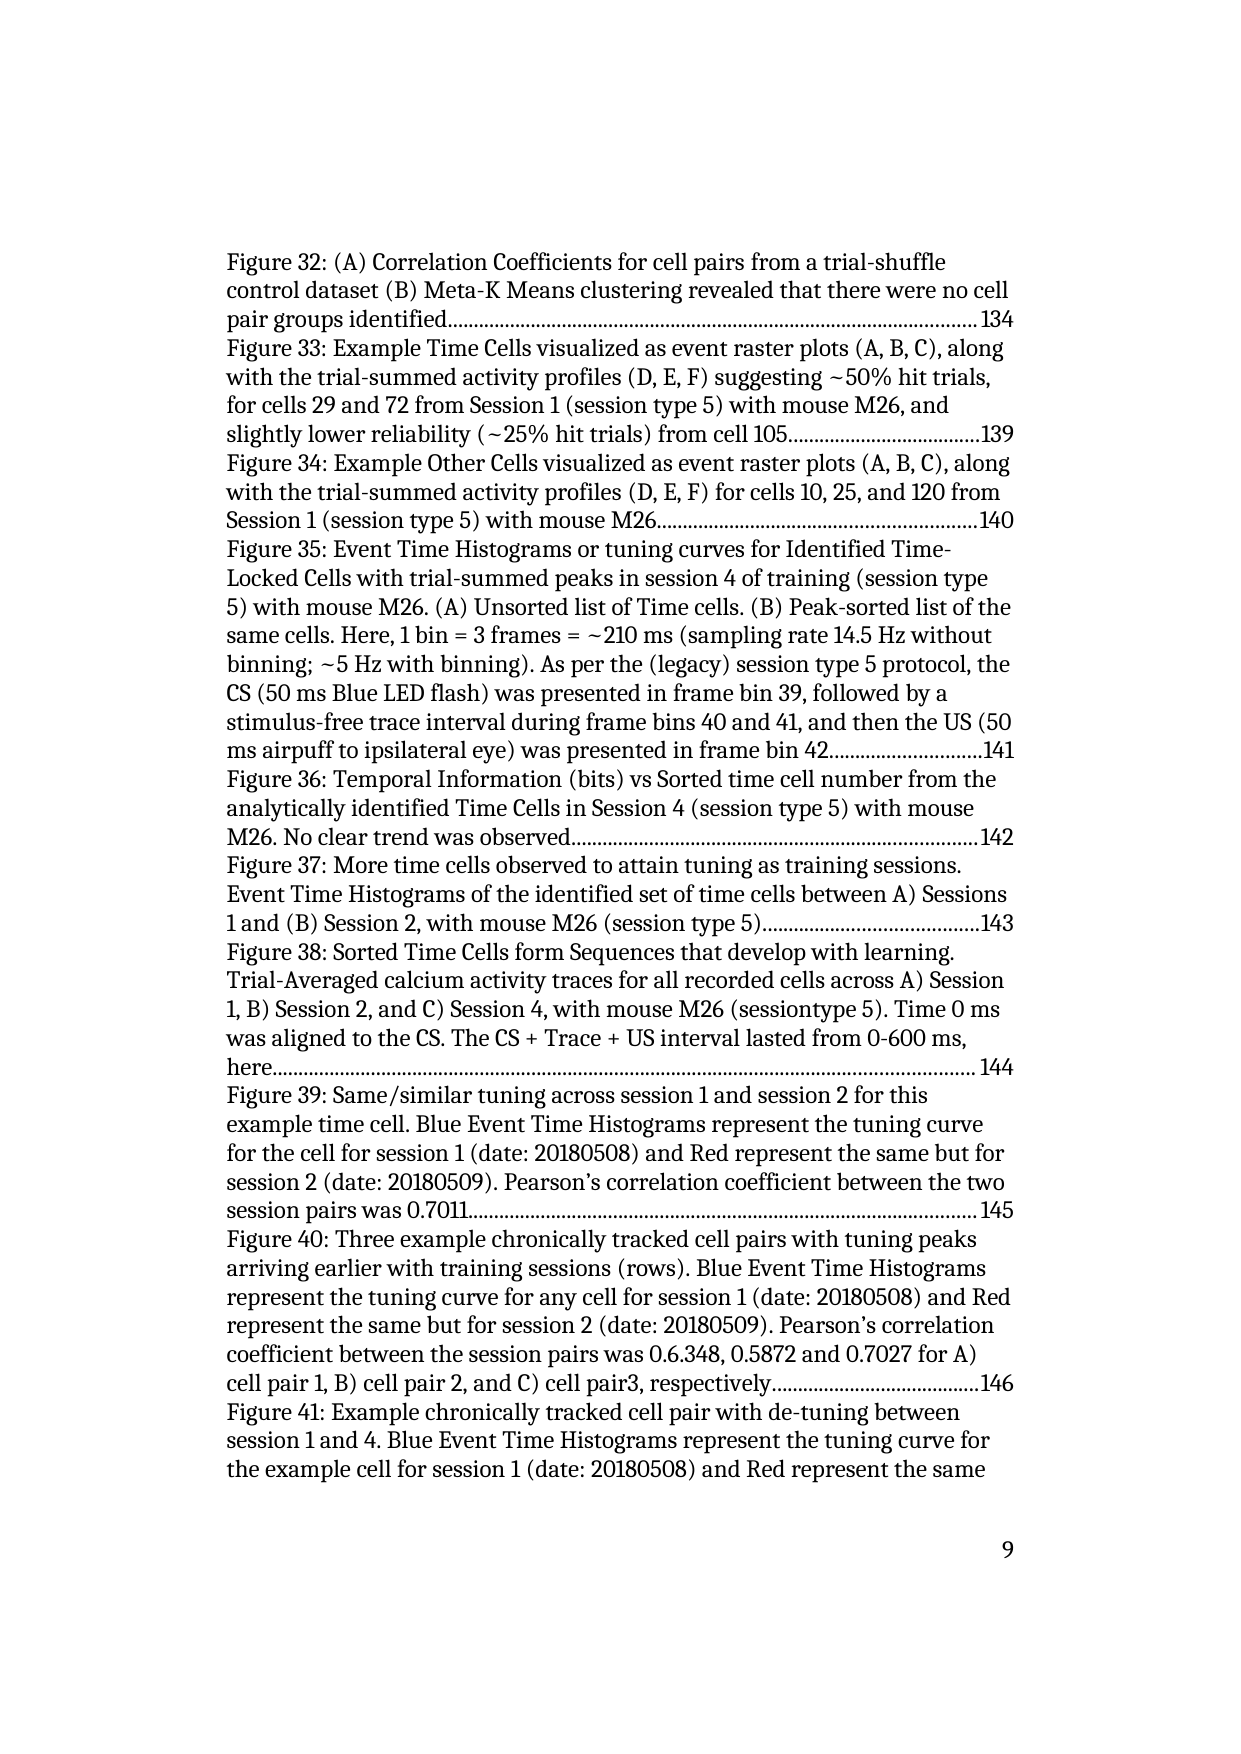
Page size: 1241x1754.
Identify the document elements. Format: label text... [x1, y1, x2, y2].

text Figure 37: More time cells observed to attain tuning as training sessions. Event Time Histograms of the identified set of time cells between A) Sessions 1 and (B) Session 2, with mouse M26 (session type 5). 143 [226, 851, 1014, 938]
text Figure 38: Sorted Time Cells form Sequences that develop with learning. Trial-Averaged calcium activity traces for all recorded cells across A) Session 1, B) Session 2, and C) Session 4, with mouse M26 (sessiontype 5). Time 0 ms was aligned to the CS. The CS + Trace + US interval lasted from 0-600 ms, here. 144 [226, 938, 1014, 1081]
text Figure 39: Same/similar tuning across session 1 and session 2 for this example time cell. Blue Event Time Histograms represent the tuning curve for the cell for session 1 (date: 20180508) and Red represent the same but for session 2 (date: 20180509). Pearson’s correlation coefficient between the two session pairs was 0.7011. 145 [226, 1081, 1014, 1225]
text Figure 34: Example Other Cells visualized as event raster plots (A, B, C), along with the trial-summed activity profiles (D, E, F) for cells 10, 25, and 120 from Session 1 (session type 5) with mouse M26. 140 [226, 449, 1014, 535]
text Figure 41: Example chronically tracked cell pair with de-tuning between session 1 and 4. Blue Event Time Histograms represent the tuning curve for the example cell for session 1 (date: 20180508) and Red represent the same but for session 4 (date: 20180514). Pearson’s correlation coefficient between the two curves was -0.0606. 147 [226, 1398, 1014, 1484]
text Figure 33: Example Time Cells visualized as event raster plots (A, B, C), along with the trial-summed activity profiles (D, E, F) suggesting ~50% hit trials, for cells 29 and 72 from Session 1 (session type 5) with mouse M26, and slightly lower reliability (~25% hit trials) from cell 105. 139 [226, 334, 1014, 449]
text Figure 36: Temporal Information (bits) vs Sorted time cell number from the analytically identified Time Cells in Session 4 (session type 5) with mouse M26. No clear trend was observed. 142 [226, 765, 1014, 851]
text Figure 40: Three example chronically tracked cell pairs with tuning peaks arriving earlier with training sessions (rows). Blue Event Time Histograms represent the tuning curve for any cell for session 1 (date: 20180508) and Red represent the same but for session 2 (date: 20180509). Pearson’s correlation coefficient between the session pairs was 0.6.348, 0.5872 and 0.7027 for A) cell pair 1, B) cell pair 2, and C) cell pair3, respectively. 146 [226, 1225, 1014, 1398]
text Figure 32: (A) Correlation Coefficients for cell pairs from a trial-shuffle control dataset (B) Meta-K Means clustering revealed that there were no cell pair groups identified. 134 [226, 248, 1014, 334]
text Figure 35: Event Time Histograms or tuning curves for Identified Time-Locked Cells with trial-summed peaks in session 4 of training (session type 5) with mouse M26. (A) Unsorted list of Time cells. (B) Peak-sorted list of the same cells. Here, 1 bin = 3 frames = ~210 ms (sampling rate 14.5 Hz without binning; ~5 Hz with binning). As per the (legacy) session type 5 protocol, the CS (50 ms Blue LED flash) was presented in frame bin 39, followed by a stimulus-free trace interval during frame bins 40 and 41, and then the US (50 ms airpuff to ipsilateral eye) was presented in frame bin 42. 141 [226, 535, 1014, 765]
